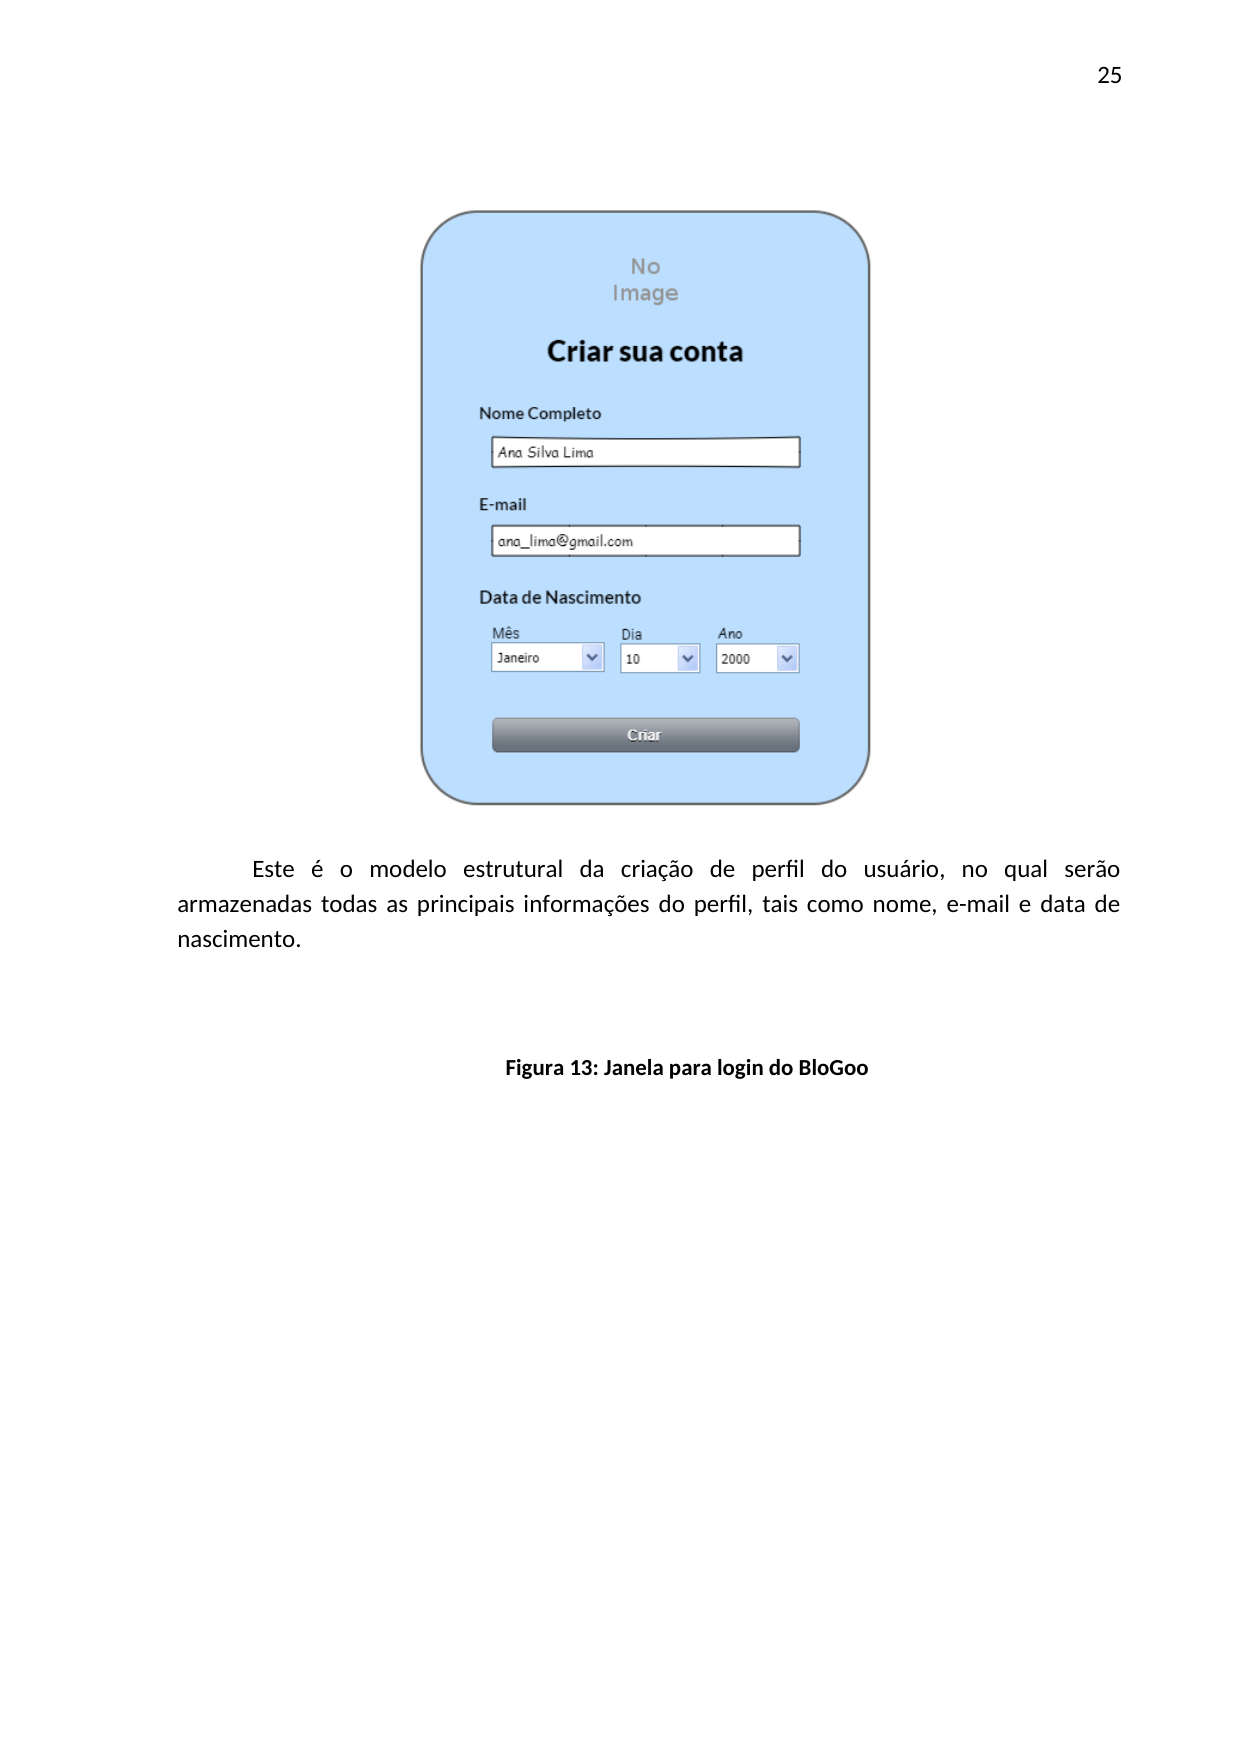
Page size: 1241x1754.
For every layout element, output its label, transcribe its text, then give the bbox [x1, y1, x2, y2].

text Este é o modelo estrutural da criação de perfil do usuário, no qual serão armazenadas todas as principais informações do perfil, tais como nome, e-mail e data de nascimento. [177, 853, 1122, 954]
subtitle Figura 13: Janela para login do BloGoo [177, 1053, 1122, 1081]
picture [552, 198, 800, 808]
